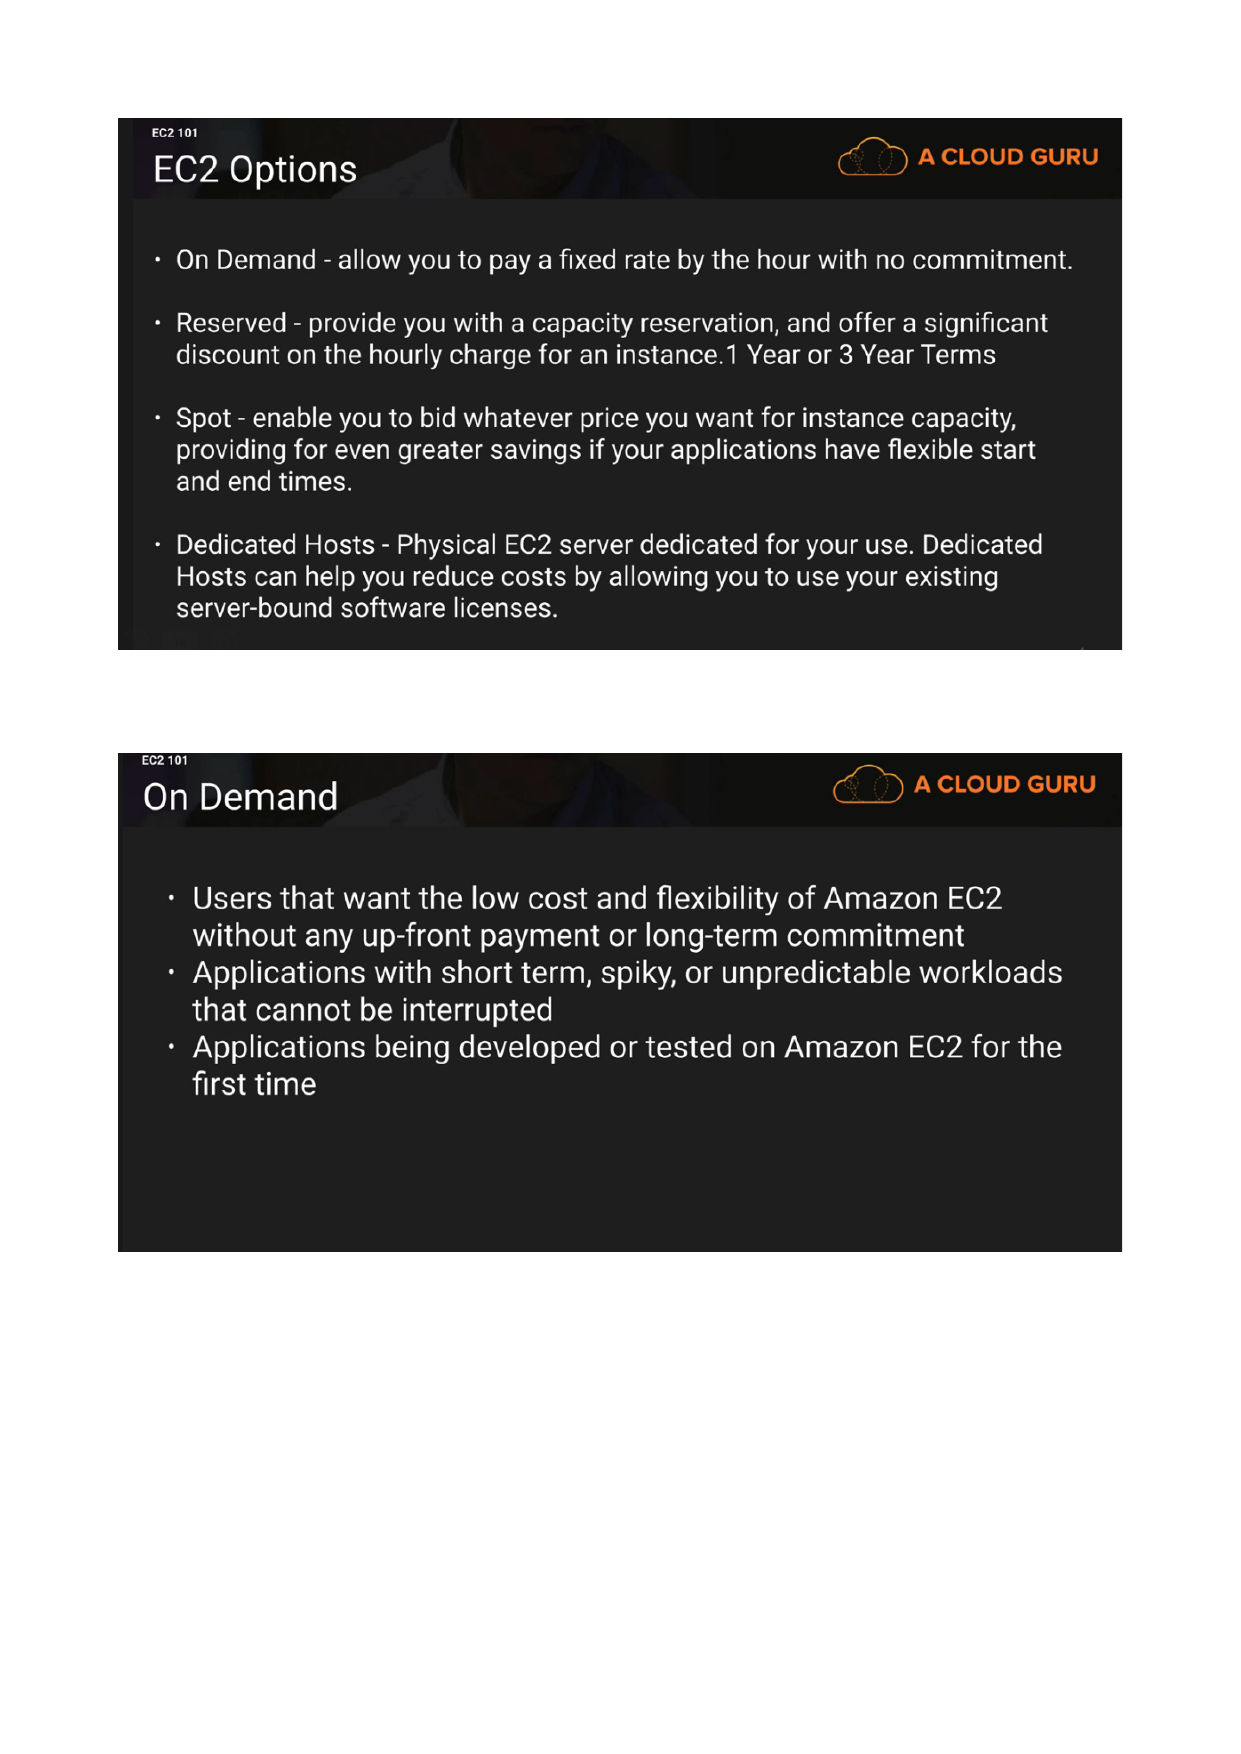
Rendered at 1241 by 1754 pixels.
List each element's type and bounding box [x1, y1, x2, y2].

picture [118, 753, 1123, 1252]
picture [118, 118, 1123, 650]
